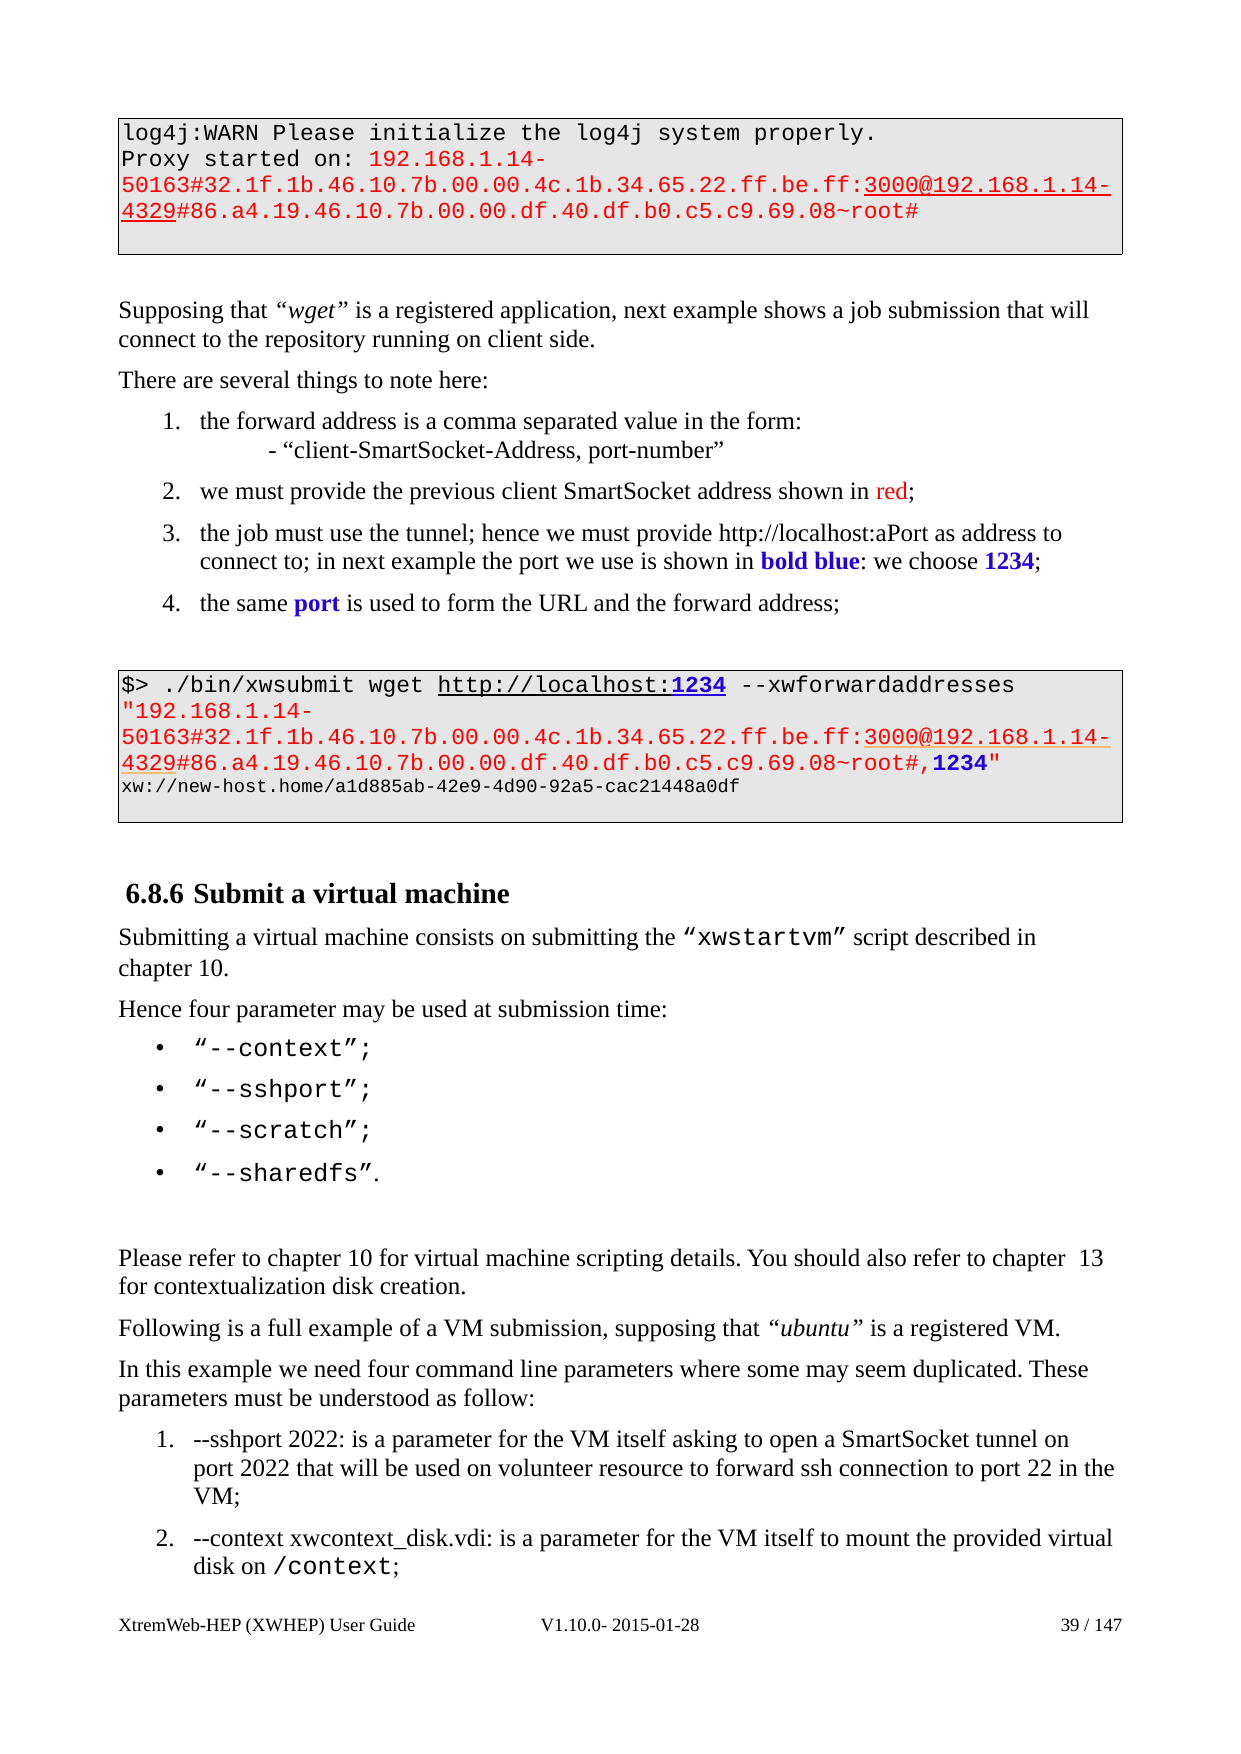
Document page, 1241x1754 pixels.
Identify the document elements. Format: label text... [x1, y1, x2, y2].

text Supposing that “wget” is a registered application, next example shows a job submission that will connect to the repository running on client side. [118, 295, 1122, 353]
list “--sshport”; [156, 1076, 1122, 1105]
list “--scratch”; [156, 1117, 1122, 1146]
subtitle Submit a virtual machine [118, 876, 1122, 910]
text xw://new-host.home/a1d885ab-42e9-4d90-92a5-cac21448a0df [119, 774, 1122, 795]
list “--sharedfs”. [156, 1158, 1122, 1189]
list “--context”; [156, 1036, 1122, 1064]
list the same port is used to form the URL and the forward address; [162, 588, 1122, 616]
list we must provide the previous client SmartSocket address shown in red; [162, 476, 1122, 505]
list --sshport 2022: is a parameter for the VM itself asking to open a SmartSocket tunnel on port 2022 that will be used on volunteer resource to forward ssh connection to port 22 in the VM; [156, 1424, 1122, 1510]
list the job must use the tunnel; hence we must provide http://localhost:aPort as address to connect to; in next example the port we use is shown in bold blue: we choose 1234; [162, 518, 1122, 575]
list --context xwcontext_disk.vdi: is a parameter for the VM itself to mount the provided virtual disk on /context; [156, 1523, 1122, 1582]
text Hence four parameter may be used at submission time: [118, 994, 1122, 1023]
text Following is a full example of a VM submission, supposing that “ubuntu” is a registered VM. [118, 1313, 1122, 1341]
text In this example we need four command line parameters where some may seem duplicated. These parameters must be understood as follow: [118, 1354, 1122, 1411]
text Proxy started on: 192.168.1.14-50163#32.1f.1b.46.10.7b.00.00.4c.1b.34.65.22.ff.be.ff:3000@192.168.1.14-4329#86.a4.19.46.10.7b.00.00.df.40.df.b0.c5.c9.69.08~root# [119, 144, 1122, 222]
text $> ./bin/xwsubmit wget http://localhost:1234 --xwforwardaddresses "192.168.1.14-50163#32.1f.1b.46.10.7b.00.00.4c.1b.34.65.22.ff.be.ff:3000@192.168.1.14-4329#86.a4.19.46.10.7b.00.00.df.40.df.b0.c5.c9.69.08~root#,1234" [119, 671, 1122, 774]
list the forward address is a comma separated value in the form: - “client-SmartSocket-Address, port-number” [162, 406, 1122, 464]
text log4j:WARN Please initialize the log4j system properly. [119, 119, 1122, 144]
text Please refer to chapter 10 for virtual machine scripting details. You should also refer to chapter 13 for contextualization disk creation. [118, 1243, 1122, 1300]
text Submitting a virtual machine consists on submitting the “xwstartvm” script described in chapter 10. [118, 922, 1122, 982]
text There are several things to note here: [118, 365, 1122, 394]
